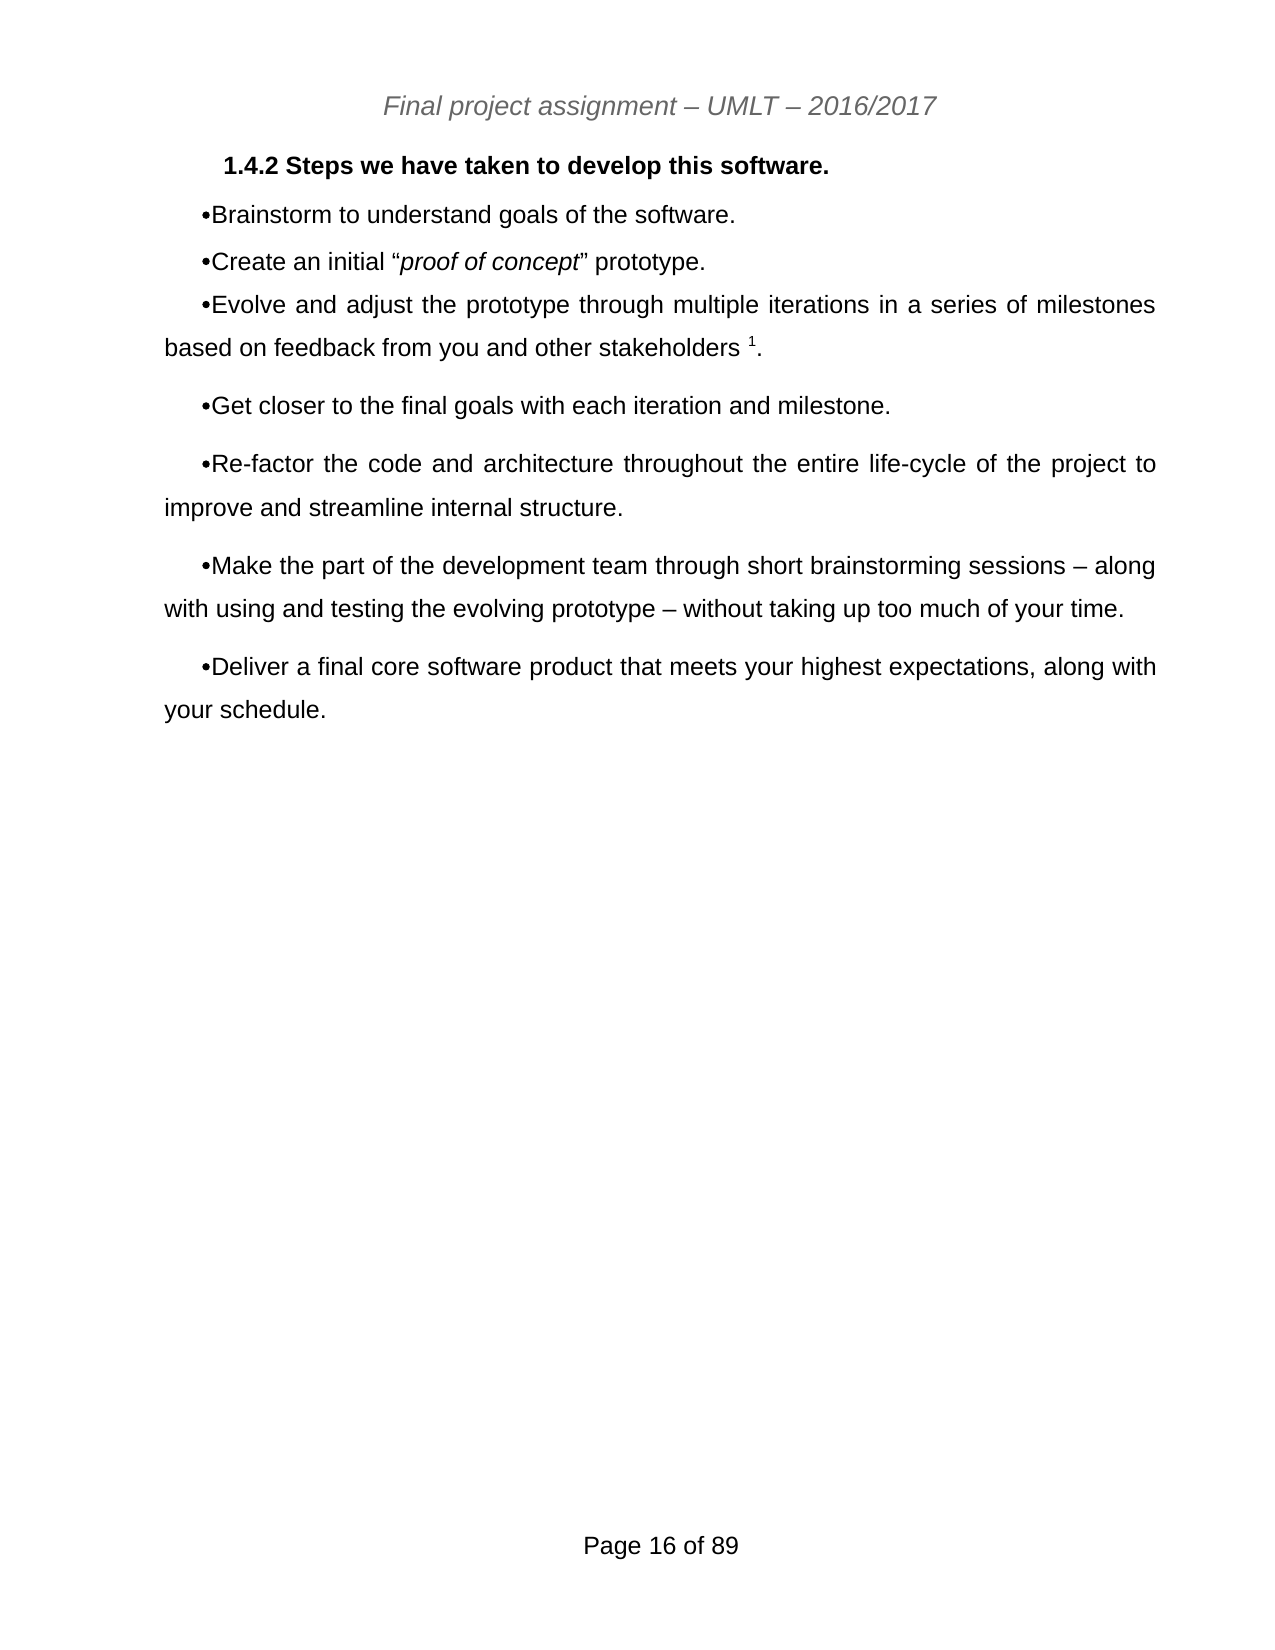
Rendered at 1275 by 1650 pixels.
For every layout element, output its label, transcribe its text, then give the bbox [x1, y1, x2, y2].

list Create an initial “proof of concept” prototype. [202, 247, 1158, 276]
list Make the part of the development team through short brainstorming sessions – along with using and testing the evolving prototype – without taking up too much of your time. [164, 551, 1158, 623]
list Re-factor the code and architecture throughout the entire life-cycle of the project to improve and streamline internal structure. [164, 449, 1158, 521]
list Get closer to the final goals with each iteration and milestone. [202, 391, 1158, 420]
text 1.4.2 Steps we have taken to develop this software. [223, 151, 1158, 180]
list Deliver a final core software product that meets your highest expectations, along with your schedule. [164, 652, 1158, 724]
list Evolve and adjust the prototype through multiple iterations in a series of milestones based on feedback from you and other stakeholders 1. [164, 290, 1158, 362]
list Brainstorm to understand goals of the software. [202, 200, 1158, 229]
